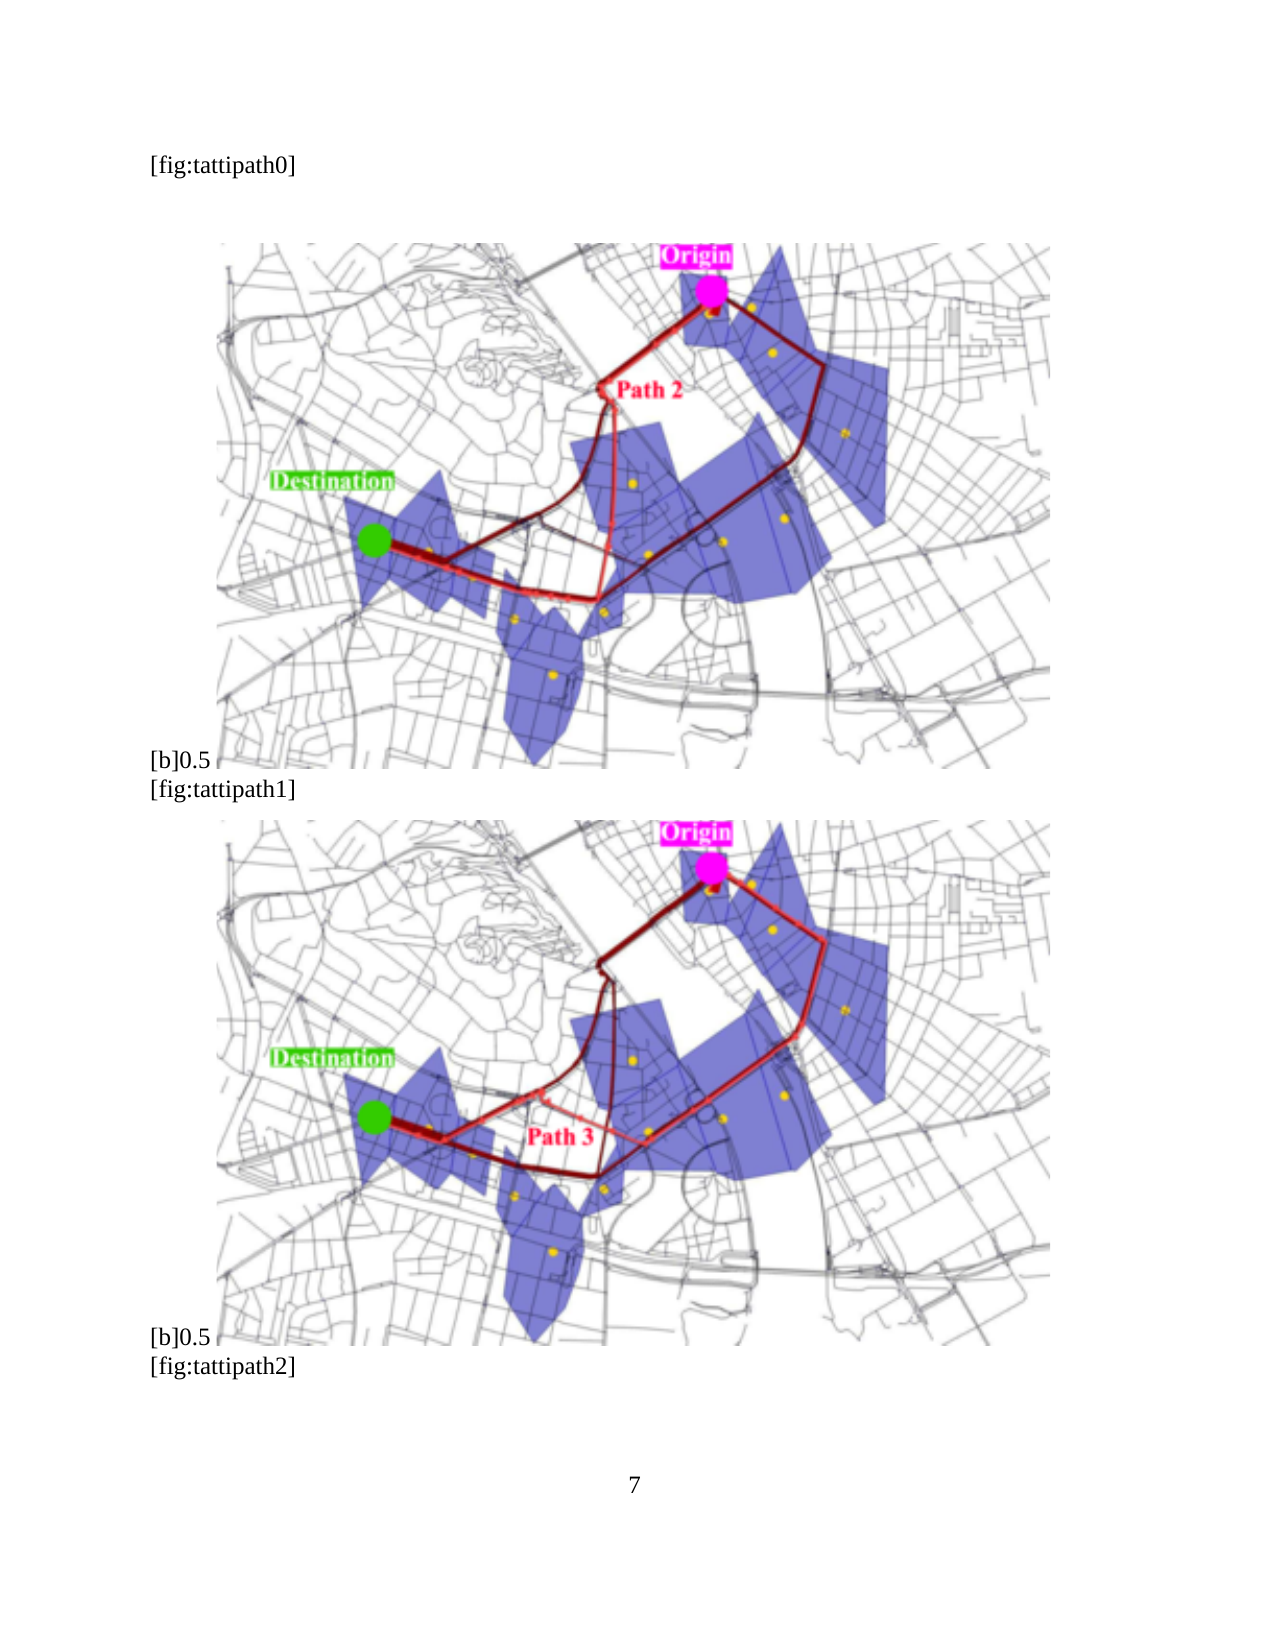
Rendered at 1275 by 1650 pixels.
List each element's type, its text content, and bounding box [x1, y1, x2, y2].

text [b]0.5 [fig:tattipath2] [150, 820, 1125, 1379]
text [b]0.5 [fig:tattipath1] [150, 243, 1125, 802]
picture [216, 243, 1050, 769]
picture [216, 820, 1050, 1346]
text [fig:tattipath0] [150, 150, 1125, 179]
